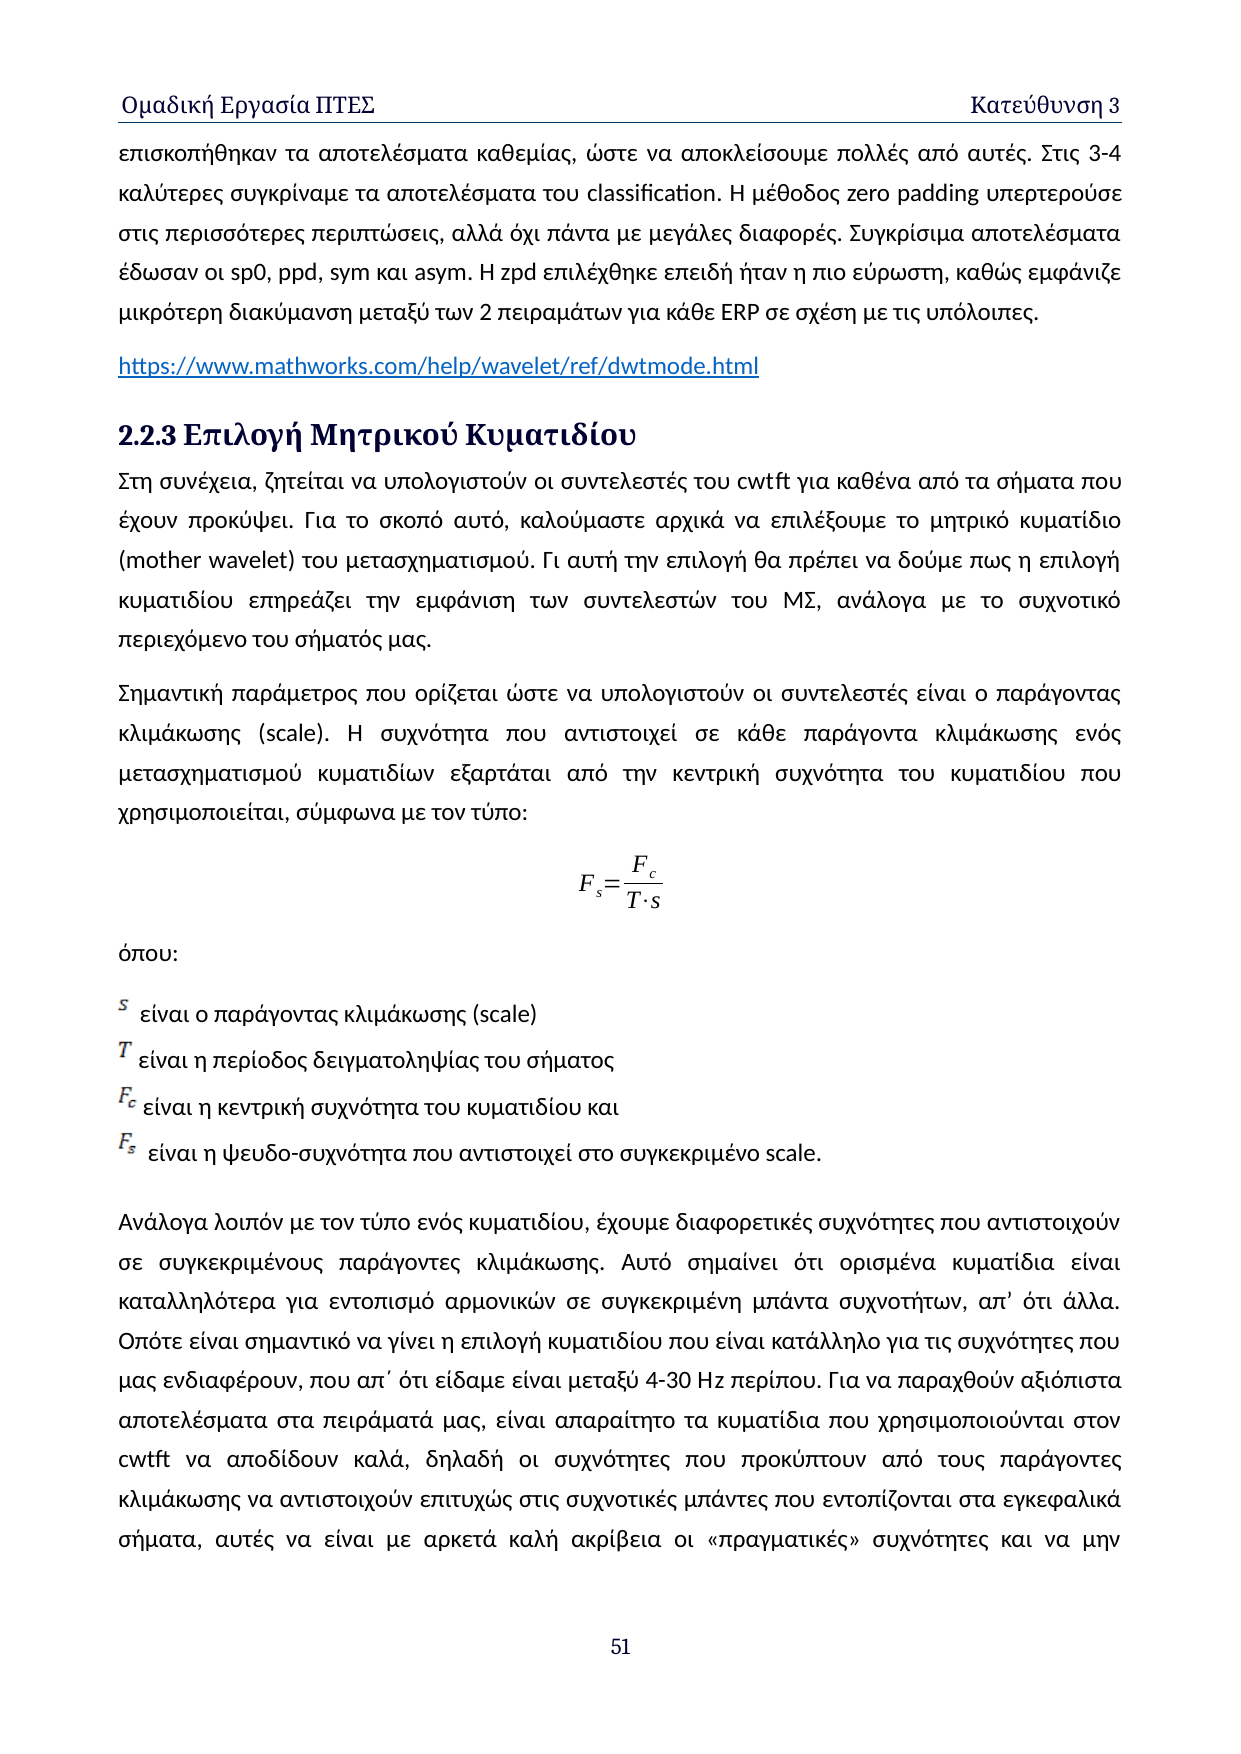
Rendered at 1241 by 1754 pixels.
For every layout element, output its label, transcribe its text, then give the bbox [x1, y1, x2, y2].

picture [760, 1130, 766, 1162]
text https://www.mathworks.com/help/wavelet/ref/dwtmode.html [118, 350, 1122, 381]
text Στη συνέχεια, ζητείται να υπολογιστούν οι συντελεστές του cwtft για καθένα από τα σήματα που έχουν προκύψει. Για το σκοπό αυτό, καλούμαστε αρχικά να επιλέξουμε το μητρικό κυματίδιο (mother wavelet) του μετασχηματισμού. Γι αυτή την επιλογή θα πρέπει να δούμε πως η επιλογή κυματιδίου επηρεάζει την εμφάνιση των συντελεστών του ΜΣ, ανάλογα με το συχνοτικό περιεχόμενο του σήματός μας. [118, 465, 1122, 654]
picture [118, 991, 134, 1022]
text επισκοπήθηκαν τα αποτελέσματα καθεμίας, ώστε να αποκλείσουμε πολλές από αυτές. Στις 3-4 καλύτερες συγκρίναμε τα αποτελέσματα του classification. Η μέθοδος zero padding υπερτερούσε στις περισσότερες περιπτώσεις, αλλά όχι πάντα με μεγάλες διαφορές. Συγκρίσιμα αποτελέσματα έδωσαν οι sp0, ppd, sym και asym. Η zpd επιλέχθηκε επειδή ήταν η πιο εύρωστη, καθώς εμφάνιζε μικρότερη διακύμανση μεταξύ των 2 πειραμάτων για κάθε ERP σε σχέση με τις υπόλοιπες. [118, 137, 1122, 326]
text Σημαντική παράμετρος που ορίζεται ώστε να υπολογιστούν οι συντελεστές είναι ο παράγοντας κλιμάκωσης (scale). Η συχνότητα που αντιστοιχεί σε κάθε παράγοντα κλιμάκωσης ενός μετασχηματισμού κυματιδίων εξαρτάται από την κεντρική συχνότητα του κυματιδίου που χρησιμοποιείται, σύμφωνα με τον τύπο: [118, 677, 1122, 827]
subtitle Επιλογή Μητρικού Κυματιδίου [118, 419, 1122, 452]
text Ανάλογα λοιπόν με τον τύπο ενός κυματιδίου, έχουμε διαφορετικές συχνότητες που αντιστοιχούν σε συγκεκριμένους παράγοντες κλιμάκωσης. Αυτό σημαίνει ότι ορισμένα κυματίδια είναι καταλληλότερα για εντοπισμό αρμονικών σε συγκεκριμένη μπάντα συχνοτήτων, απ’ ότι άλλα. Οπότε είναι σημαντικό να γίνει η επιλογή κυματιδίου που είναι κατάλληλο για τις συχνότητες που μας ενδιαφέρουν, που απ΄ ότι είδαμε είναι μεταξύ 4-30 Ηz περίπου. Για να παραχθούν αξιόπιστα αποτελέσματα στα πειράματά μας, είναι απαραίτητο τα κυματίδια που χρησιμοποιούνται στον cwtft να αποδίδουν καλά, δηλαδή οι συχνότητες που προκύπτουν από τους παράγοντες κλιμάκωσης να αντιστοιχούν επιτυχώς στις συχνοτικές μπάντες που εντοπίζονται στα εγκεφαλικά σήματα, αυτές να είναι με αρκετά καλή ακρίβεια οι «πραγματικές» συχνότητες και να μην [118, 1206, 1122, 1553]
picture [118, 1084, 137, 1116]
picture [118, 1037, 133, 1069]
picture [118, 1130, 142, 1162]
text όπου: [118, 937, 1122, 967]
text είναι ο παράγοντας κλιμάκωσης (scale) είναι η περίοδος δειγματοληψίας του σήματος είναι η κεντρική συχνότητα του κυματιδίου και είναι η ψευδο-συχνότητα που αντιστοιχεί στο συγκεκριμένοscale. [118, 991, 1122, 1179]
